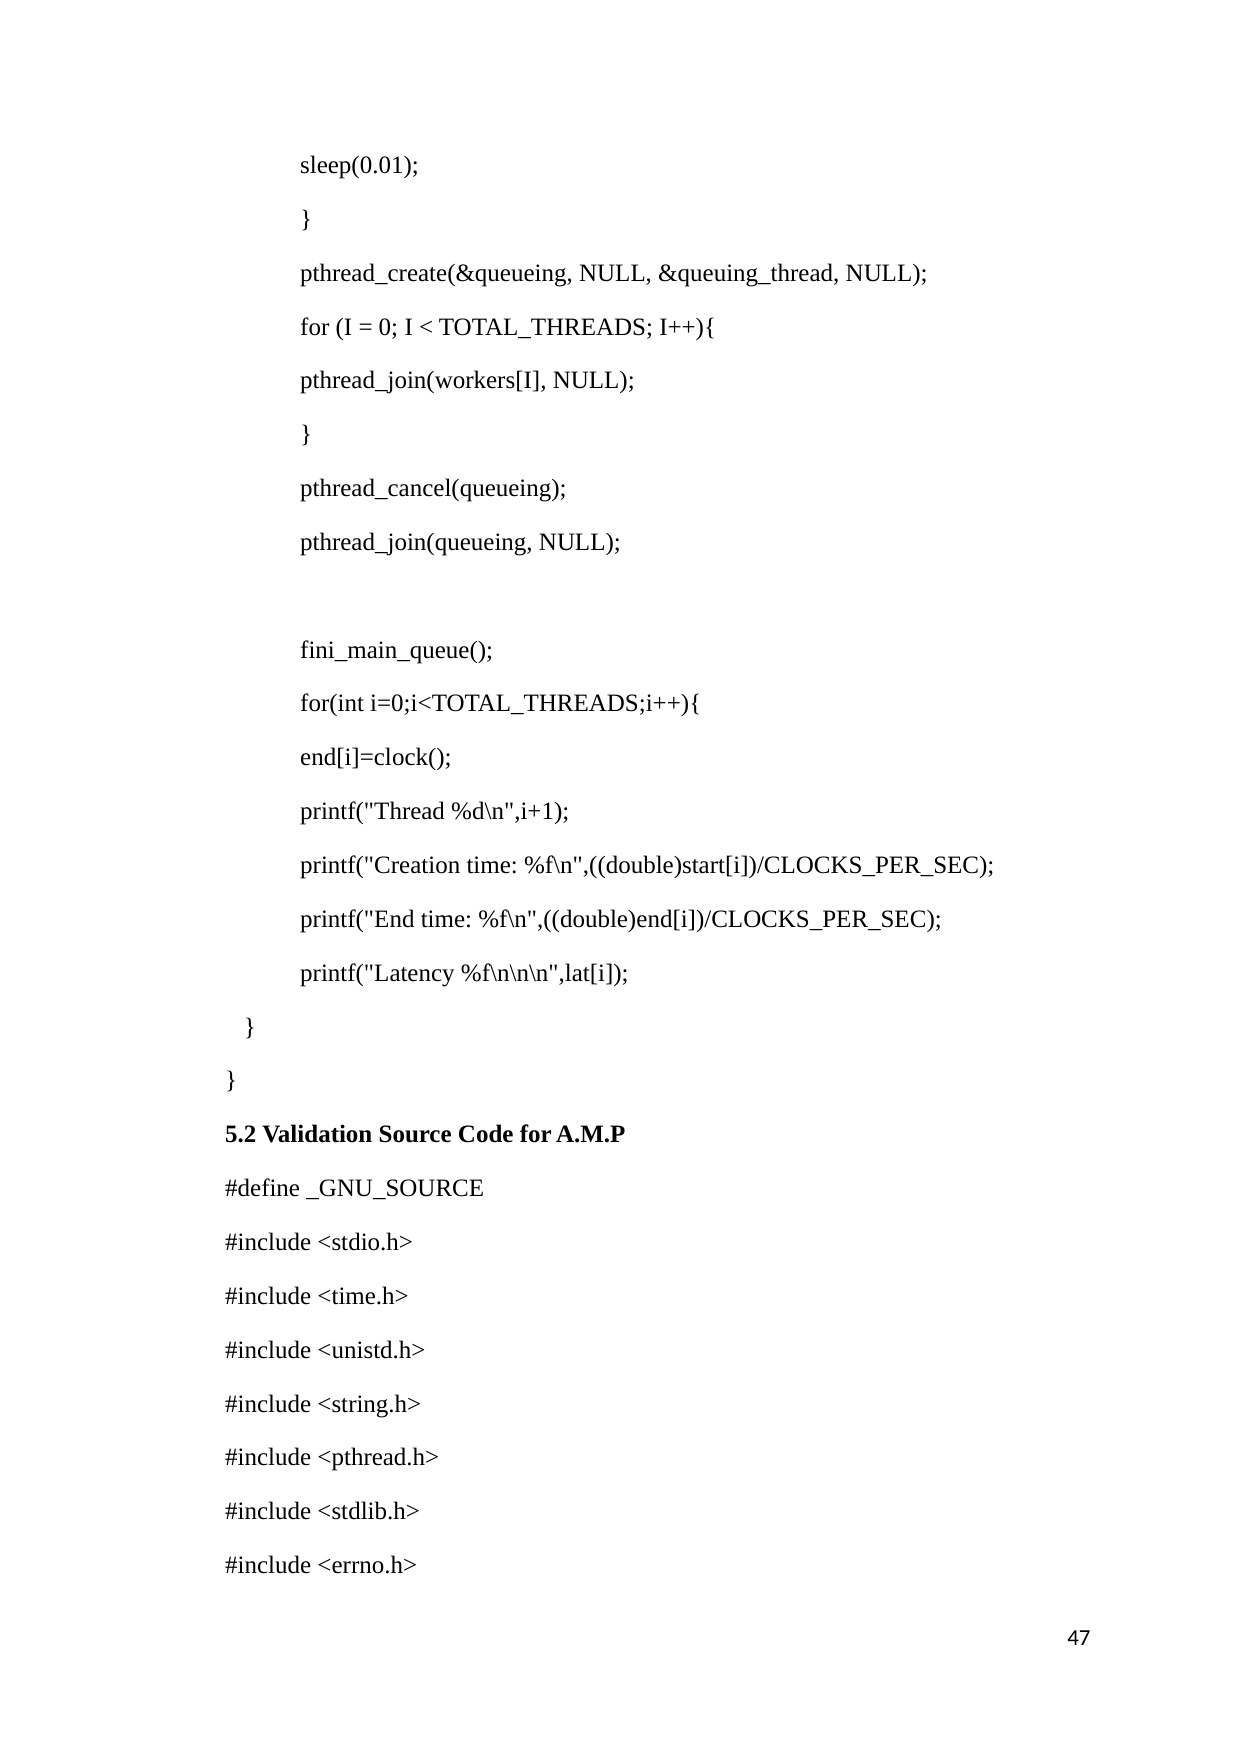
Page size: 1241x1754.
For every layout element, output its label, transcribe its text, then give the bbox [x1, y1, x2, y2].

text #include <stdio.h> [225, 1227, 1090, 1256]
text printf("Latency %f\n\n\n",lat[i]); [225, 958, 1090, 987]
text #define _GNU_SOURCE [225, 1173, 1090, 1202]
text pthread_join(queueing, NULL); [225, 527, 1090, 556]
text #include <stdlib.h> [225, 1496, 1090, 1525]
text } [225, 419, 1090, 448]
text fini_main_queue(); [225, 635, 1090, 663]
text for(int i=0;i<TOTAL_THREADS;i++){ [225, 688, 1090, 717]
text printf("Thread %d\n",i+1); [225, 796, 1090, 825]
text pthread_join(workers[I], NULL); [225, 365, 1090, 394]
text pthread_cancel(queueing); [225, 473, 1090, 502]
text #include <unistd.h> [225, 1335, 1090, 1363]
text 5.2 Validation Source Code for A.M.P [225, 1119, 1090, 1148]
text #include <time.h> [225, 1281, 1090, 1310]
text #include <errno.h> [225, 1550, 1090, 1579]
text } [225, 1066, 1090, 1094]
text pthread_create(&queueing, NULL, &queuing_thread, NULL); [225, 258, 1090, 286]
text printf("End time: %f\n",((double)end[i])/CLOCKS_PER_SEC); [225, 904, 1090, 933]
text printf("Creation time: %f\n",((double)start[i])/CLOCKS_PER_SEC); [225, 850, 1090, 879]
text sleep(0.01); [225, 150, 1090, 179]
text } [225, 1012, 1090, 1040]
text #include <string.h> [225, 1389, 1090, 1417]
text } [225, 204, 1090, 233]
text end[i]=clock(); [225, 742, 1090, 771]
text #include <pthread.h> [225, 1442, 1090, 1471]
text for (I = 0; I < TOTAL_THREADS; I++){ [225, 312, 1090, 340]
